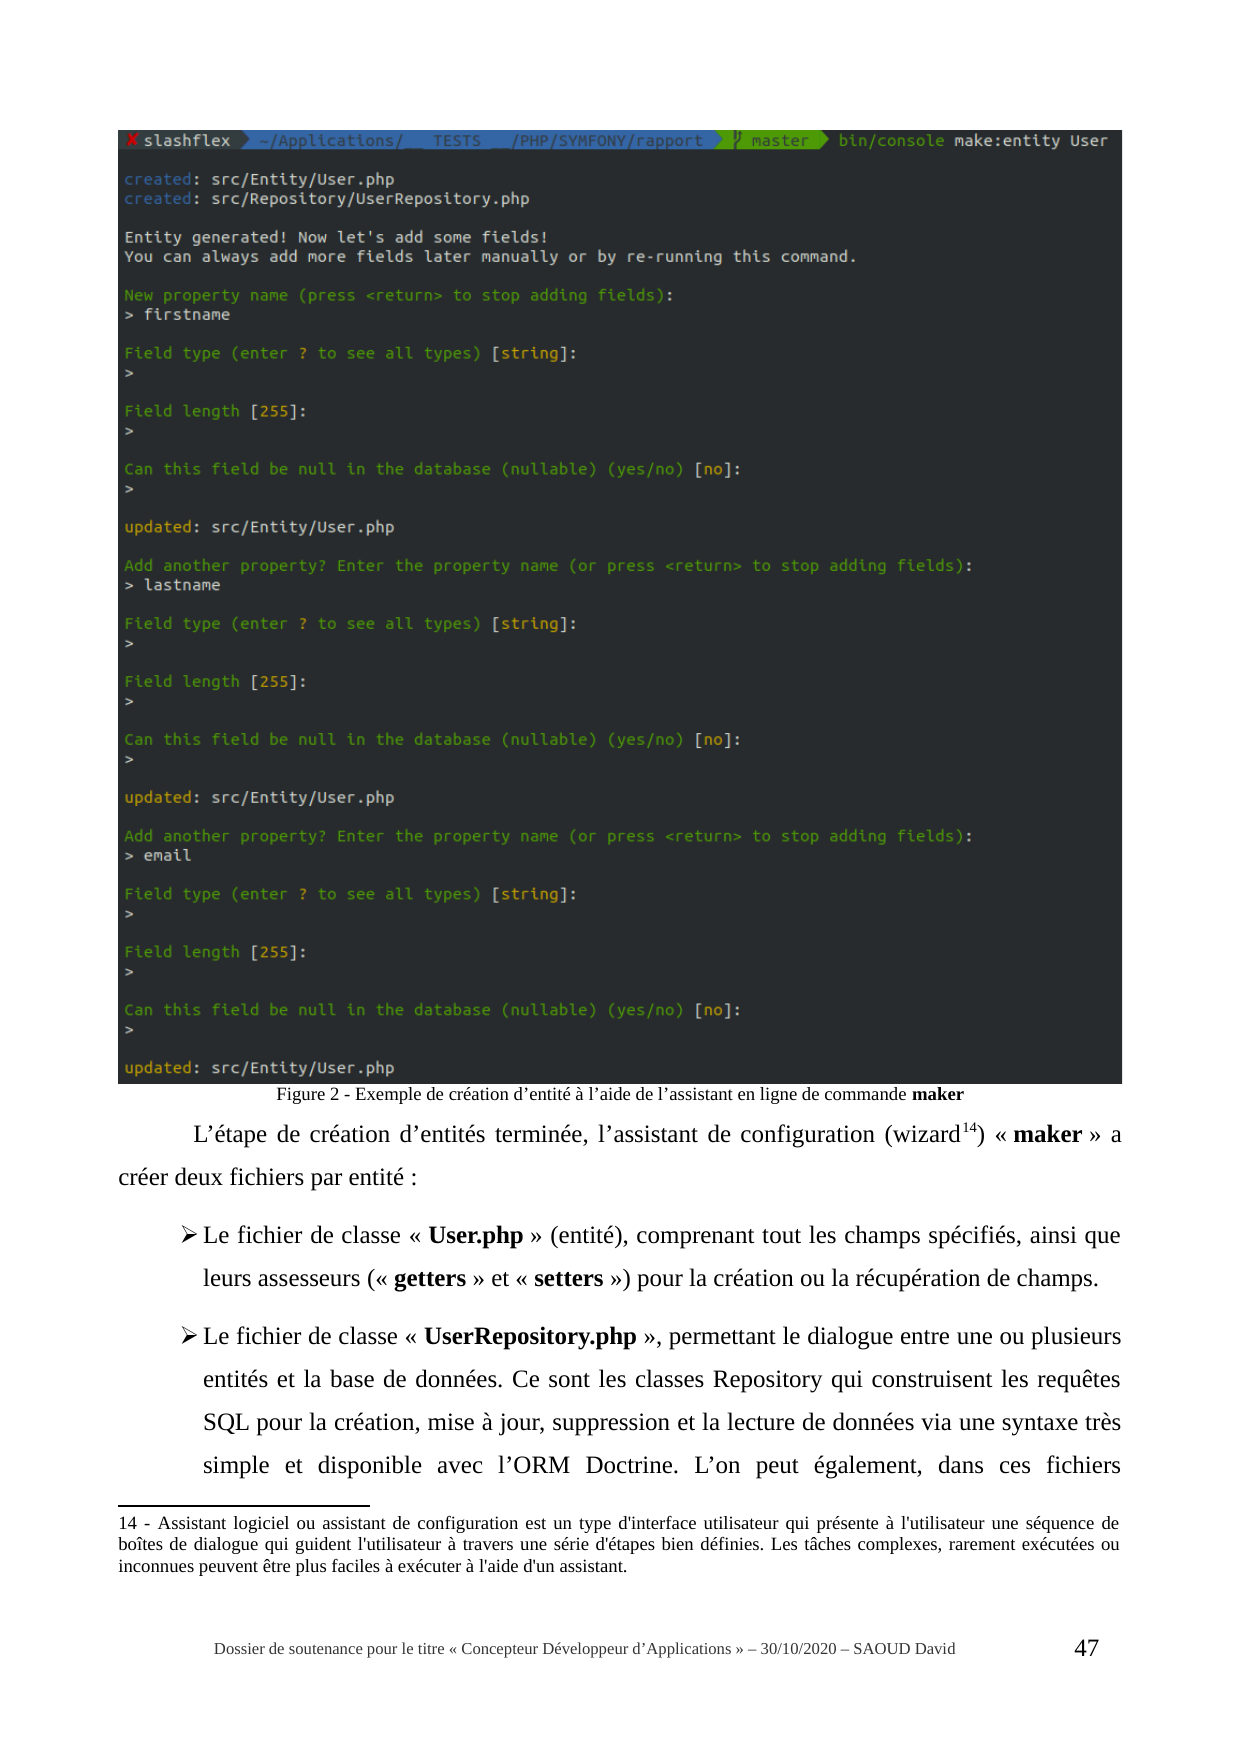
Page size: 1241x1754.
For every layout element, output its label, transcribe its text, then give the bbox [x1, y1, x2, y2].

picture [118, 130, 1123, 1084]
text [118, 118, 1122, 130]
list Le fichier de classe « UserRepository.php », permettant le dialogue entre une ou plusieurs entités et la base de données. Ce sont les classes Repository qui construisent les requêtes SQL pour la création, mise à jour, suppression et la lecture de données via une syntaxe très simple et disponible avec l’ORM Doctrine. L’on peut également, dans ces fichiers [179, 1321, 1122, 1479]
text - Assistant logiciel ou assistant de configuration est un type d'interface utilisateur qui présente à l'utilisateur une séquence de boîtes de dialogue qui guident l'utilisateur à travers une série d'étapes bien définies. Les tâches complexes, rarement exécutées ou inconnues peuvent être plus faciles à exécuter à l'aide d'un assistant. [118, 1512, 1122, 1576]
text Figure 2 - Exemple de création d’entité à l’aide de l’assistant en ligne de commande maker [118, 1084, 1122, 1105]
list Le fichier de classe « User.php » (entité), comprenant tout les champs spécifiés, ainsi que leurs assesseurs (« getters » et « setters ») pour la création ou la récupération de champs. [179, 1220, 1122, 1292]
text L’étape de création d’entités terminée, l’assistant de configuration (wizard) « maker » a créer deux fichiers par entité : [118, 1105, 1122, 1191]
